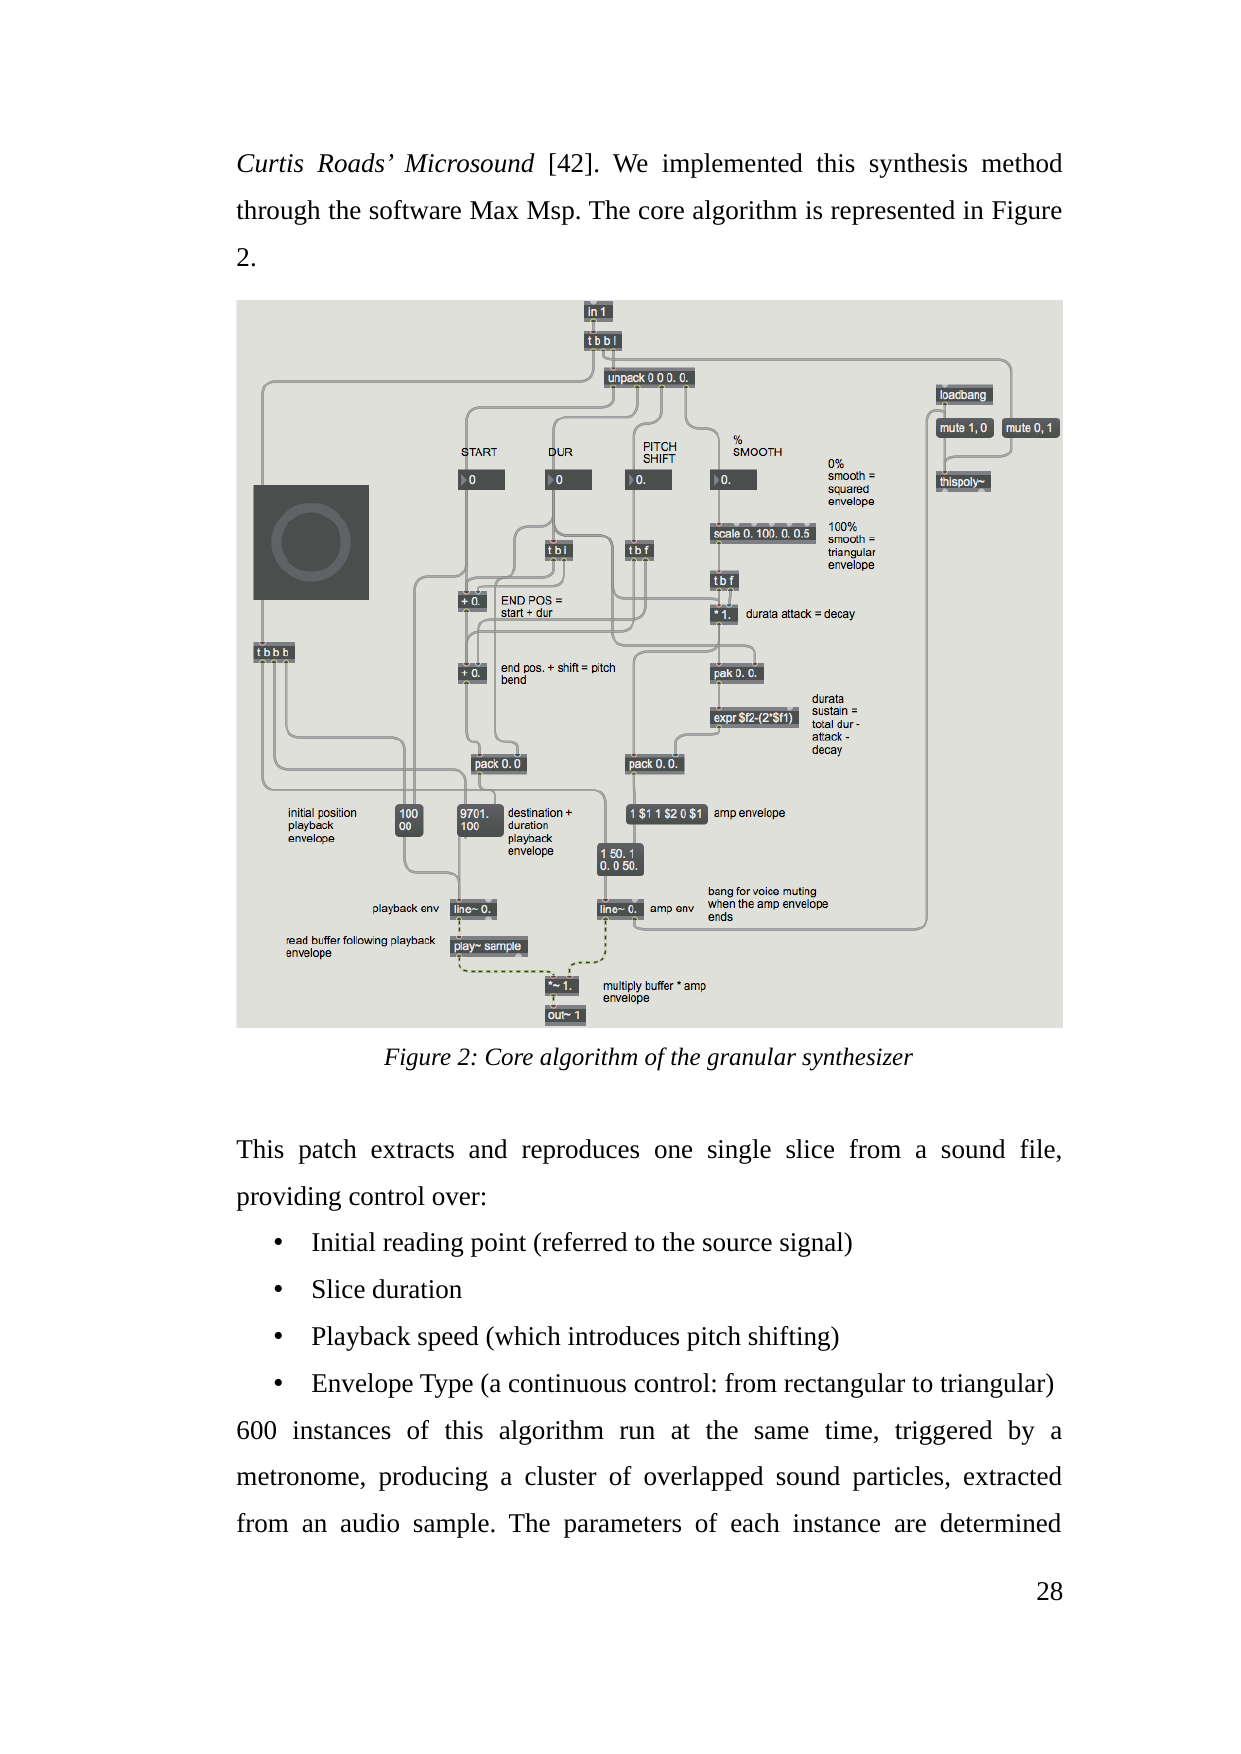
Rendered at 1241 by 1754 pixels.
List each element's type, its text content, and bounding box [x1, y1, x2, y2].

text Figure 2: Core algorithm of the granular synthesizer [236, 1028, 1063, 1071]
text This patch extracts and reproduces one single slice from a sound file, providing control over: [236, 1133, 1063, 1211]
picture [236, 300, 1063, 1028]
list Slice duration [274, 1273, 1063, 1304]
list Playback speed (which introduces pitch shifting) [274, 1320, 1063, 1351]
list Initial reading point (referred to the source signal) [274, 1226, 1063, 1258]
text Curtis Roads’ Microsound [42]. We implemented this synthesis method through the software Max Msp. The core algorithm is represented in Figure 2. [236, 148, 1063, 272]
text 600 instances of this algorithm run at the same time, triggered by a metronome, producing a cluster of overlapped sound particles, extracted from an audio sample. The parameters of each instance are determined [236, 1414, 1063, 1538]
list Envelope Type (a continuous control: from rectangular to triangular) [274, 1367, 1063, 1398]
